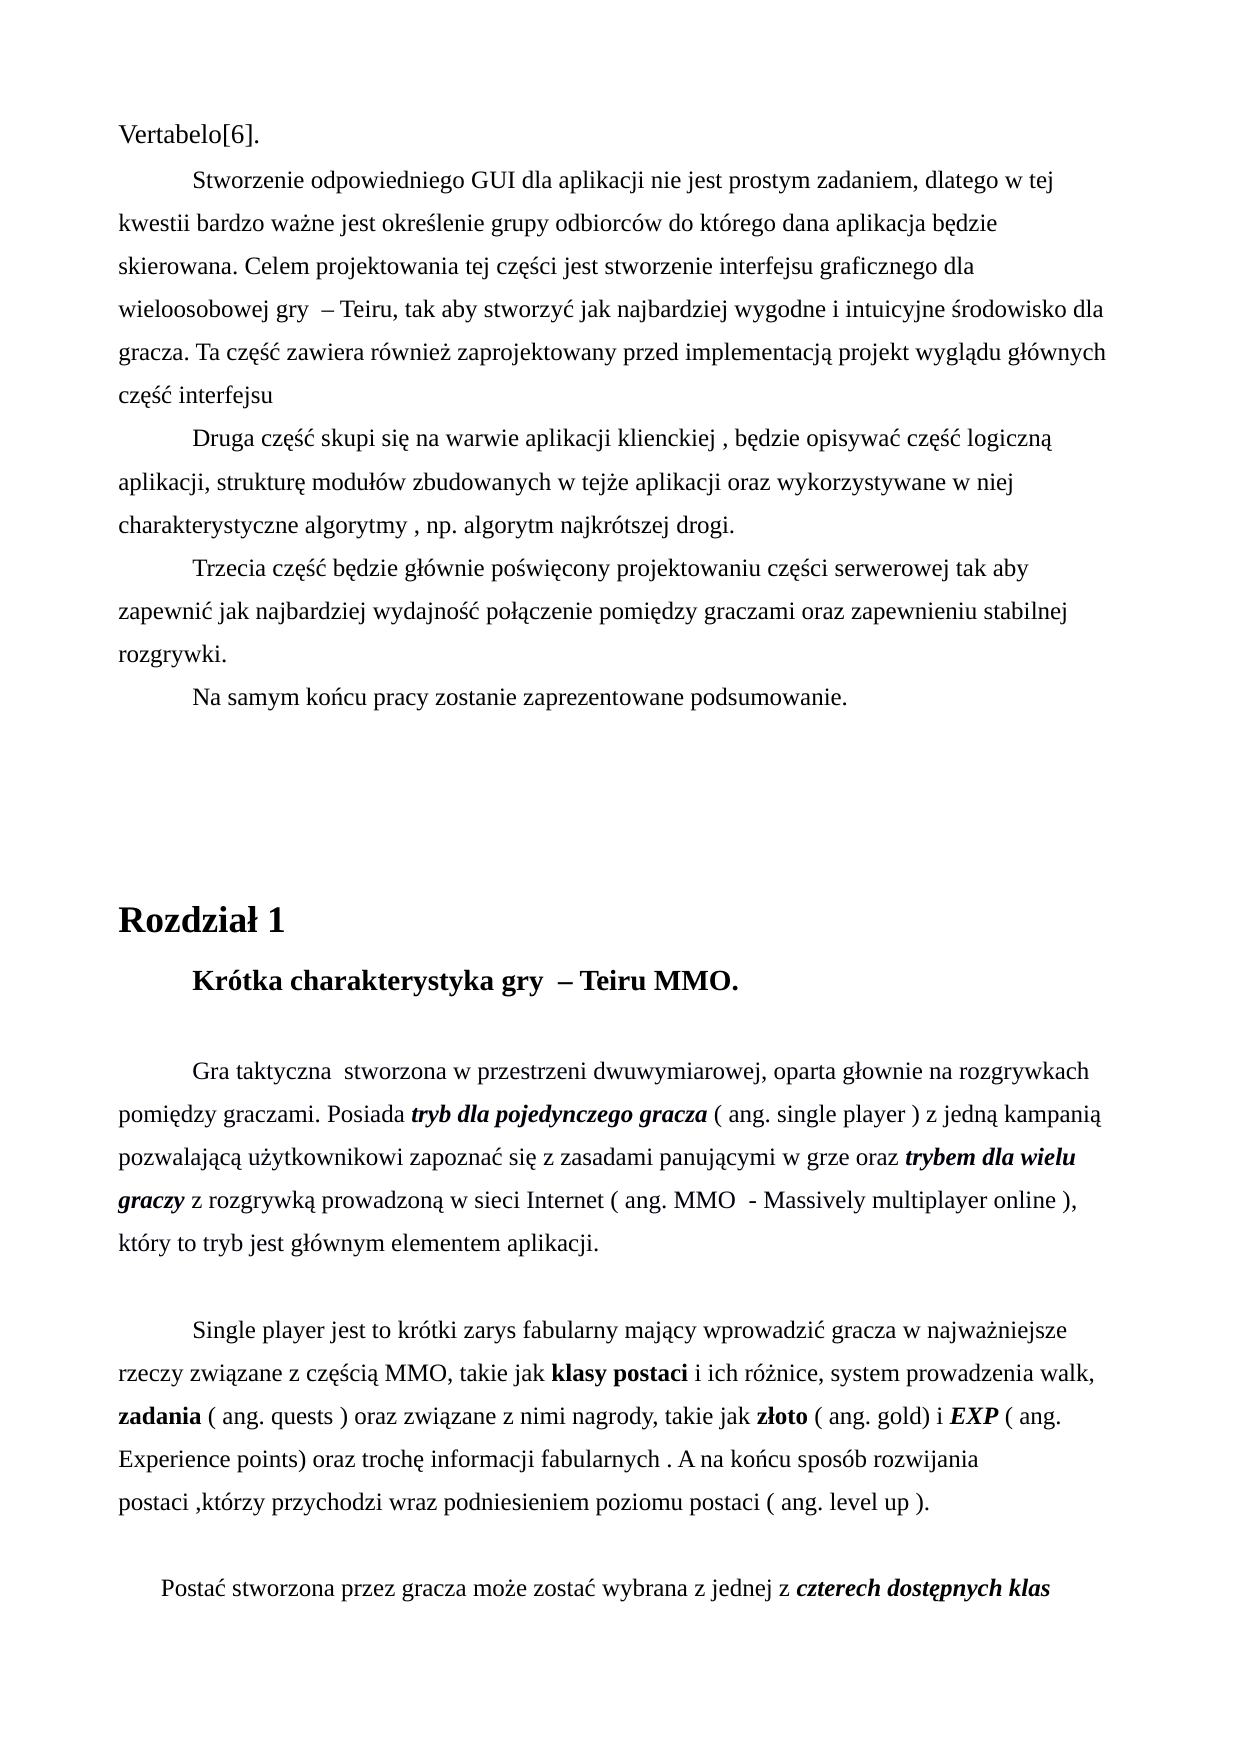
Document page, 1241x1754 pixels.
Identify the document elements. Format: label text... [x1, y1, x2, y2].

text Rozdział 1 [118, 898, 1122, 941]
text Na samym końcu pracy zostanie zaprezentowane podsumowanie. [118, 682, 1122, 711]
text Krótka charakterystyka gry – Teiru MMO. [118, 963, 1122, 996]
text Stworzenie odpowiedniego GUI dla aplikacji nie jest prostym zadaniem, dlatego w tej kwestii bardzo ważne jest określenie grupy odbiorców do którego dana aplikacja będzie skierowana. Celem projektowania tej części jest stworzenie interfejsu graficznego dla wieloosobowej gry – Teiru, tak aby stworzyć jak najbardziej wygodne i intuicyjne środowisko dla gracza. Ta część zawiera również zaprojektowany przed implementacją projekt wyglądu głównych część interfejsu [118, 165, 1122, 409]
text Druga część skupi się na warwie aplikacji klienckiej , będzie opisywać część logiczną aplikacji, strukturę modułów zbudowanych w tejże aplikacji oraz wykorzystywane w niej charakterystyczne algorytmy , np. algorytm najkrótszej drogi. [118, 423, 1122, 538]
text Postać stworzona przez gracza może zostać wybrana z jednej z czterech dostępnych klas [118, 1573, 1122, 1602]
text Single player jest to krótki zarys fabularny mający wprowadzić gracza w najważniejsze rzeczy związane z częścią MMO, takie jak klasy postaci i ich różnice, system prowadzenia walk, zadania ( ang. quests ) oraz związane z nimi nagrody, takie jak złoto ( ang. gold) i EXP ( ang. Experience points) oraz trochę informacji fabularnych . A na końcu sposób rozwijania postaci ,którzy przychodzi wraz podniesieniem poziomu postaci ( ang. level up ). [118, 1315, 1122, 1516]
text Trzecia część będzie głównie poświęcony projektowaniu części serwerowej tak aby zapewnić jak najbardziej wydajność połączenie pomiędzy graczami oraz zapewnieniu stabilnej rozgrywki. [118, 553, 1122, 668]
text Vertabelo[6]. [118, 118, 1122, 149]
text Gra taktyczna stworzona w przestrzeni dwuwymiarowej, oparta głownie na rozgrywkach pomiędzy graczami. Posiada tryb dla pojedynczego gracza ( ang. single player ) z jedną kampanią pozwalającą użytkownikowi zapoznać się z zasadami panującymi w grze oraz trybem dla wielu graczy z rozgrywką prowadzoną w sieci Internet ( ang. MMO - Massively multiplayer online ), który to tryb jest głównym elementem aplikacji. [118, 1056, 1122, 1257]
